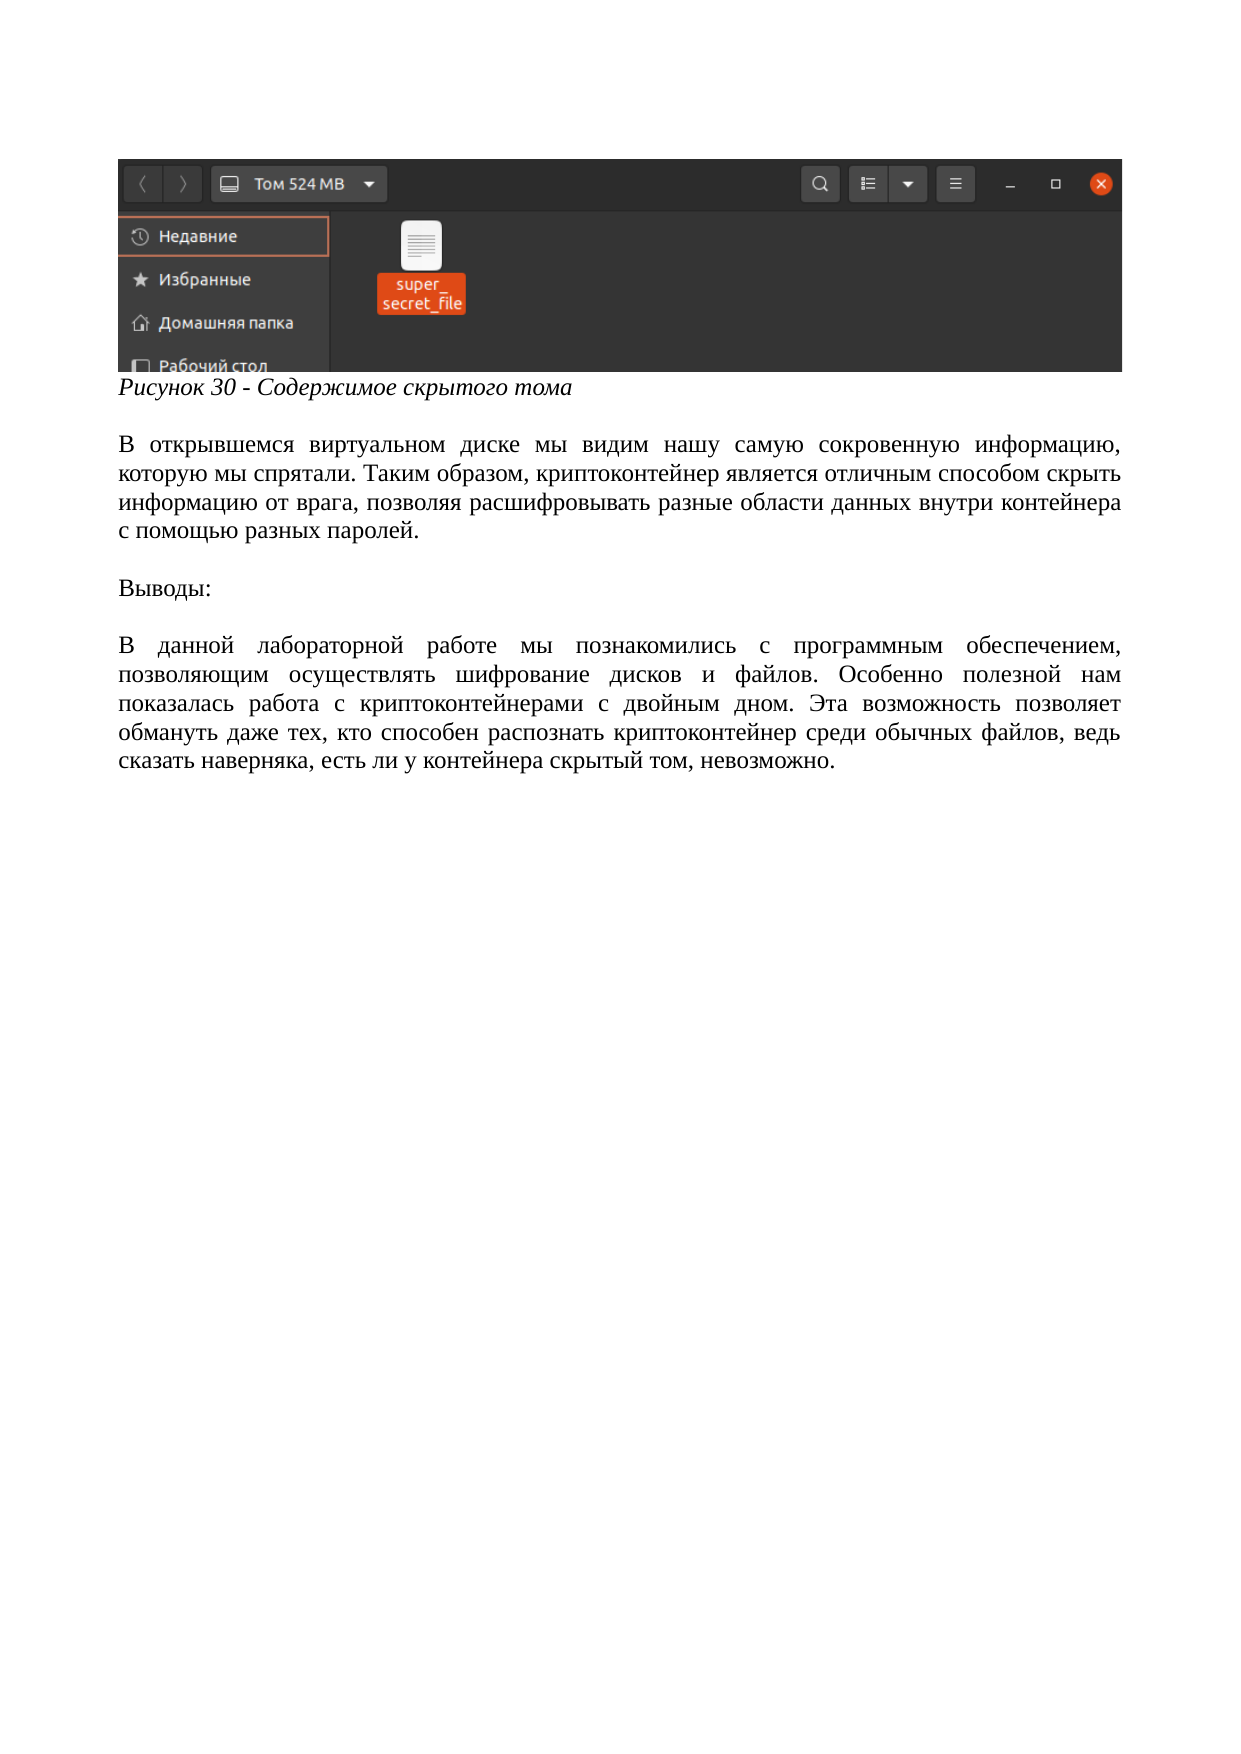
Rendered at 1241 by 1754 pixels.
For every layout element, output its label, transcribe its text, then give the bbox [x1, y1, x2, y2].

text Рисунок 30 - Содержимое скрытого тома [118, 372, 1122, 400]
text В открывшемся виртуальном диске мы видим нашу самую сокровенную информацию, которую мы спрятали. Таким образом, криптоконтейнер является отличным способом скрыть информацию от врага, позволяя расшифровывать разные области данных внутри контейнера с помощью разных паролей. [118, 429, 1122, 544]
picture [118, 159, 1123, 372]
text В данной лабораторной работе мы познакомились с программным обеспечением, позволяющим осуществлять шифрование дисков и файлов. Особенно полезной нам показалась работа с криптоконтейнерами с двойным дном. Эта возможность позволяет обмануть даже тех, кто способен распознать криптоконтейнер среди обычных файлов, ведь сказать наверняка, есть ли у контейнера скрытый том, невозможно. [118, 630, 1122, 774]
text Выводы: [118, 573, 1122, 602]
